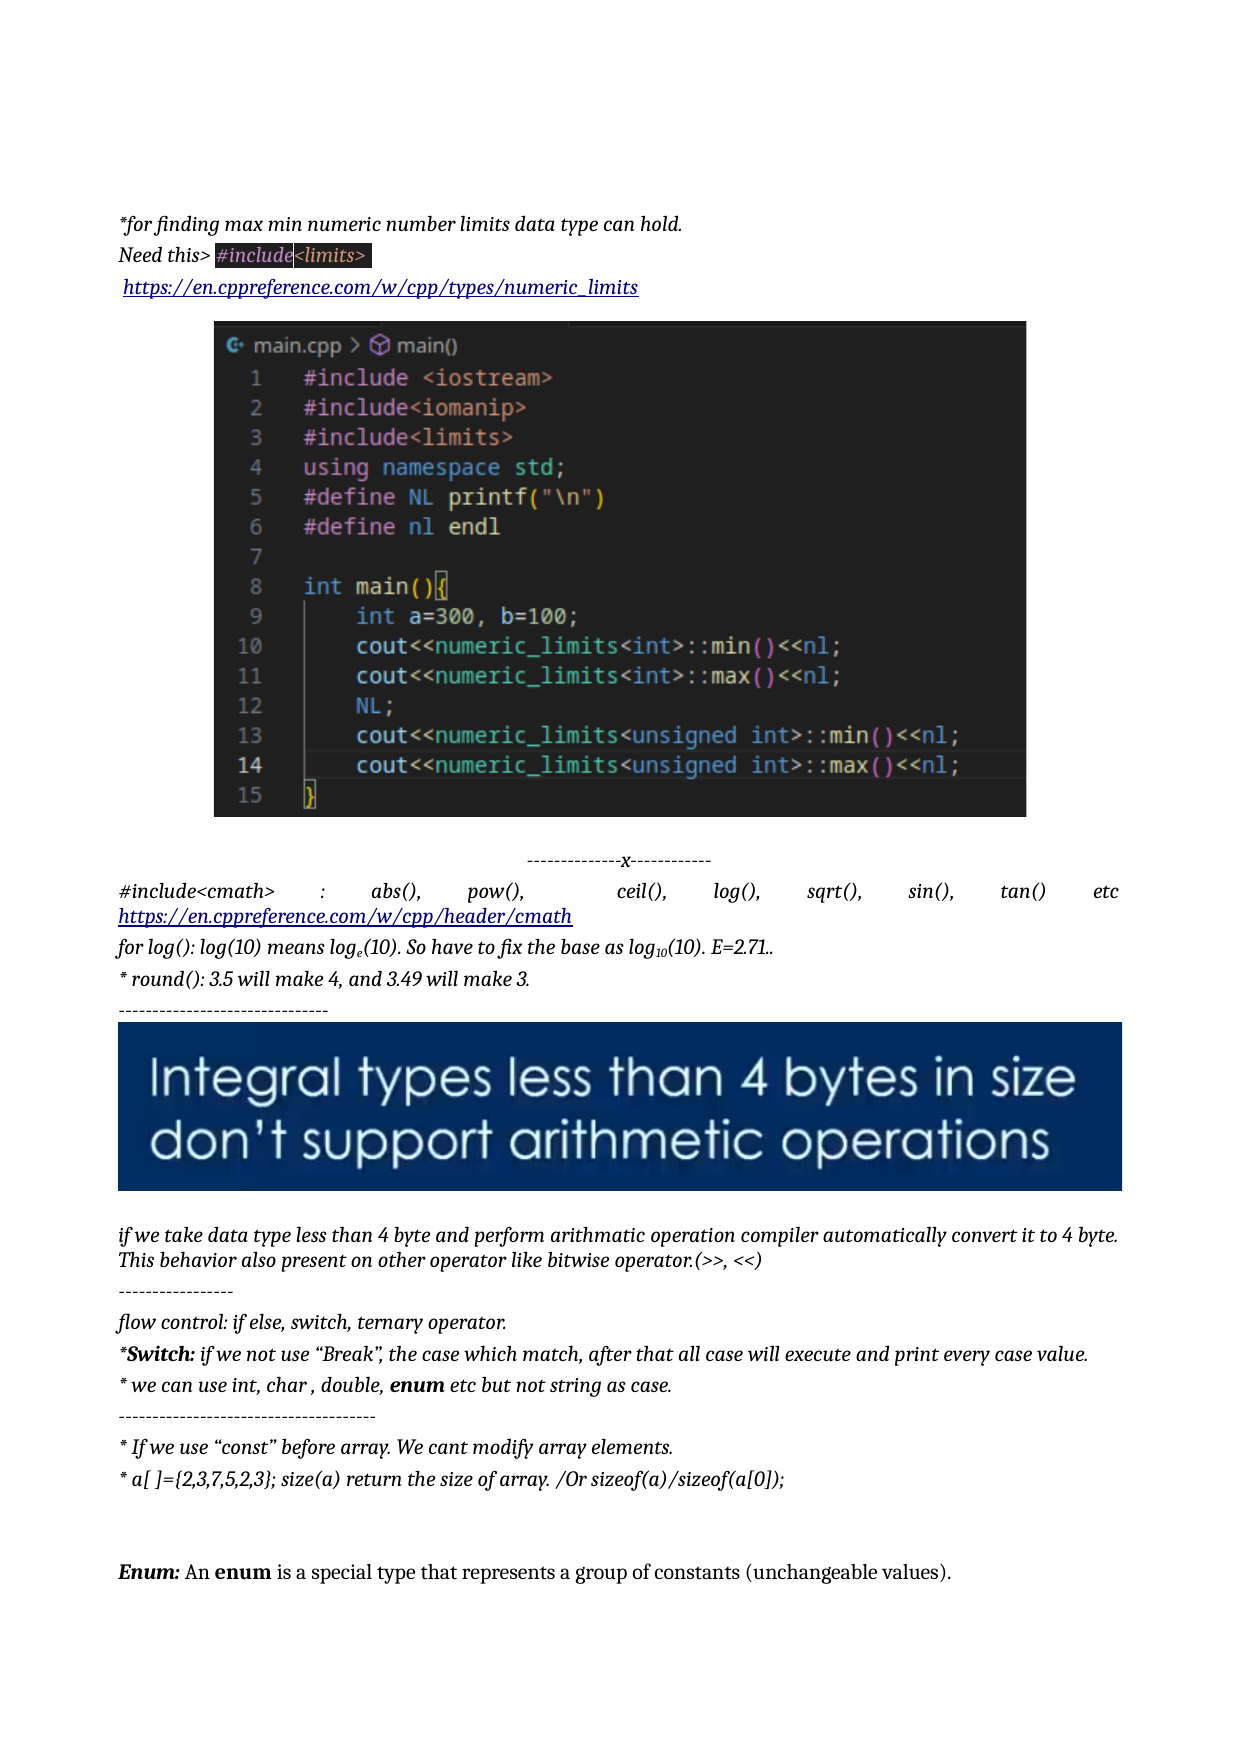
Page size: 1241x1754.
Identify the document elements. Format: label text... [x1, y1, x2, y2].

text * a[ ]={2,3,7,5,2,3}; size(a) return the size of array. /Or sizeof(a)/sizeof(a[0]); [118, 1466, 1122, 1491]
text https://en.cppreference.com/w/cpp/types/numeric_limits [118, 274, 1122, 299]
text * If we use “const” before array. We cant modify array elements. [118, 1435, 1122, 1460]
text Enum: An enum is a special type that represents a group of constants (unchangeable values). [118, 1560, 1122, 1585]
text ------------------------------- [118, 998, 1122, 1022]
text *Switch: if we not use “Break”, the case which match, after that all case will execute and print every case value. [118, 1341, 1122, 1366]
text Need this> #include<limits> [118, 243, 1122, 268]
text flow control: if else, switch, ternary operator. [118, 1310, 1122, 1335]
picture [118, 1022, 1123, 1191]
text if we take data type less than 4 byte and perform arithmatic operation compiler automatically convert it to 4 byte. This behavior also present on other operator like bitwise operator.(>>, <<) [118, 1222, 1122, 1273]
text -------------------------------------- [118, 1404, 1122, 1429]
text ----------------- [118, 1279, 1122, 1304]
text *for finding max min numeric number limits data type can hold. [118, 212, 1122, 237]
text for log(): log(10) means loge(10). So have to fix the base as log10(10). E=2.71.. [118, 935, 1122, 960]
text #include<cmath> : abs(), pow(), ceil(), log(), sqrt(), sin(), tan() etc https://en.cppreference.com/w/cpp/header/cmath [118, 879, 1122, 929]
text --------------x------------ [118, 847, 1122, 873]
text * we can use int, char , double, enum etc but not string as case. [118, 1372, 1122, 1398]
picture [213, 321, 1027, 817]
text * round(): 3.5 will make 4, and 3.49 will make 3. [118, 966, 1122, 992]
